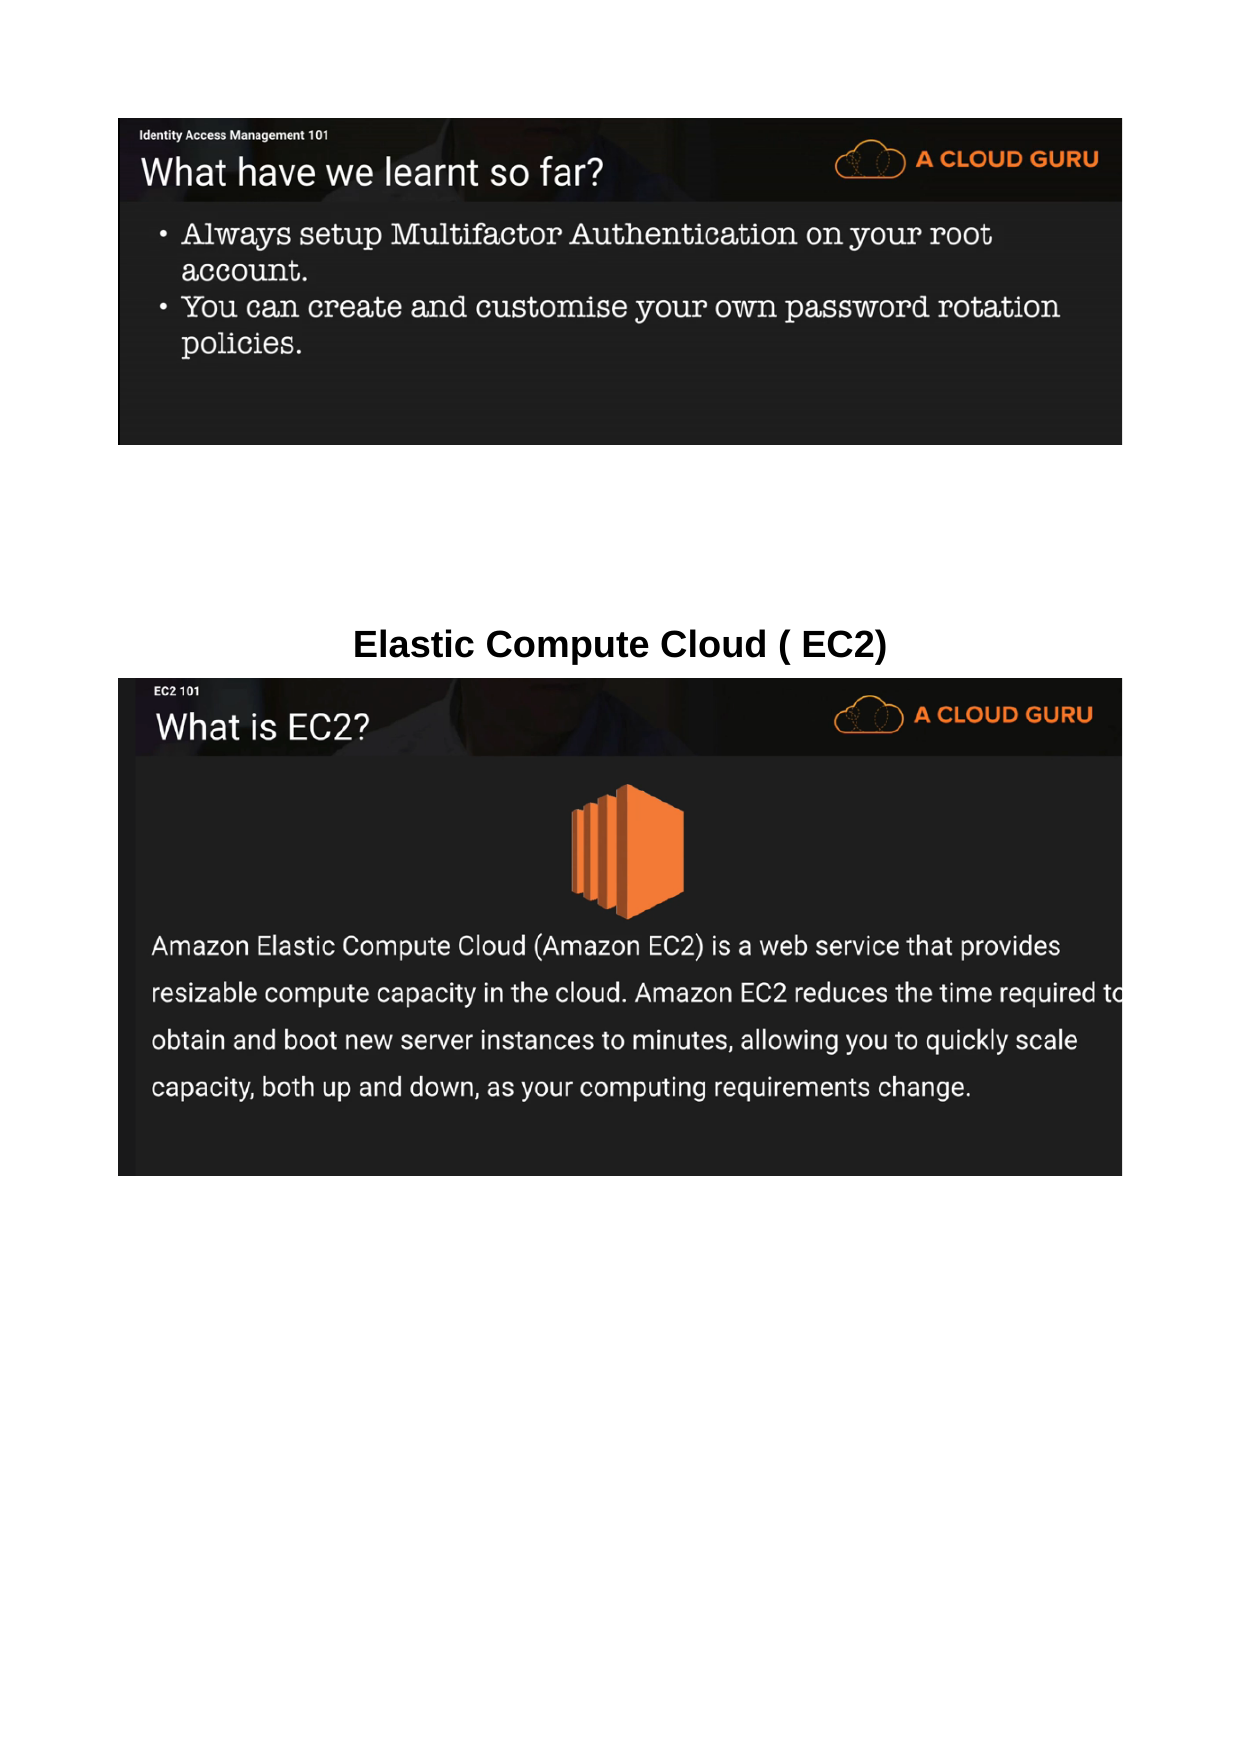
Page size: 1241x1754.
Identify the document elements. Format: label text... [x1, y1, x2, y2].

picture [118, 678, 1123, 1176]
picture [118, 118, 1123, 445]
subtitle Elastic Compute Cloud ( EC2) [118, 622, 1122, 666]
